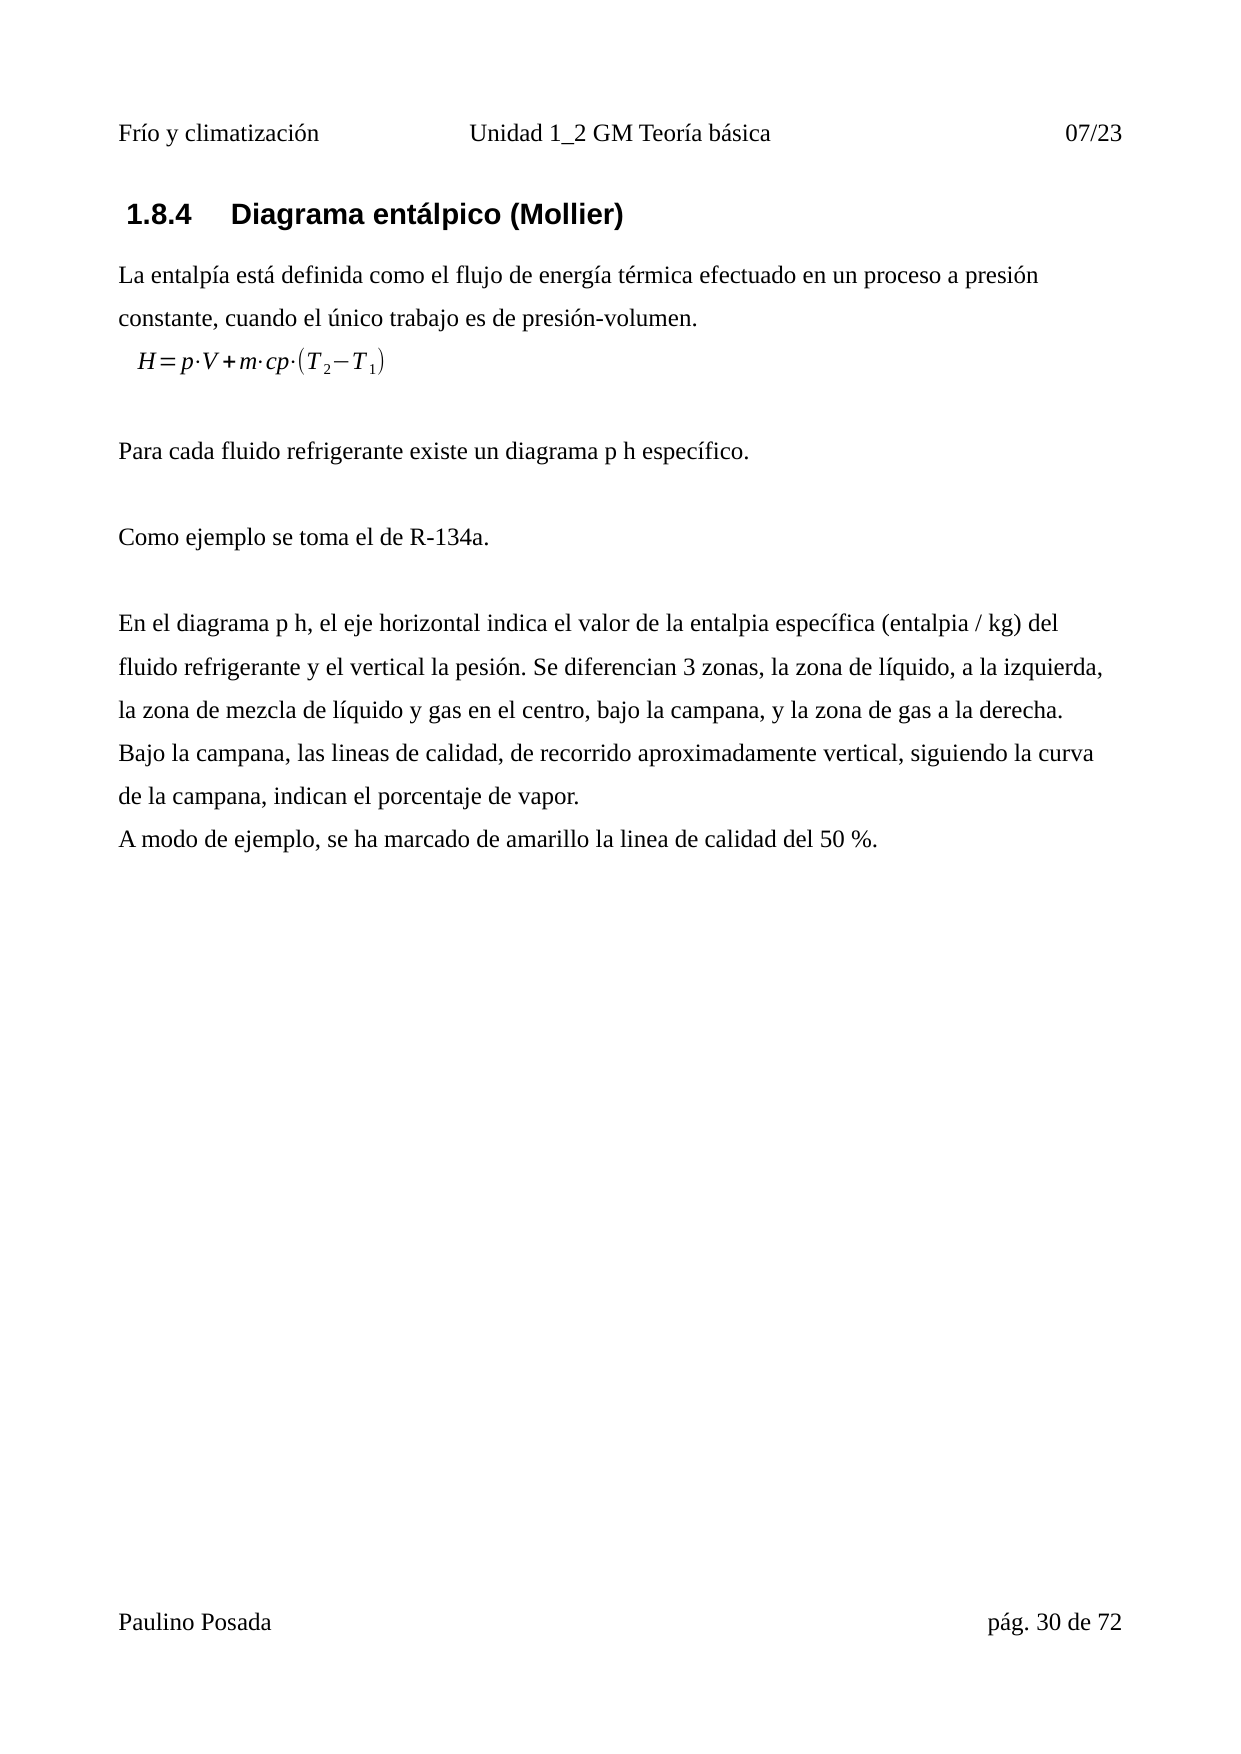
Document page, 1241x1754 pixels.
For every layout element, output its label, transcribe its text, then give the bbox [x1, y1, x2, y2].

text La entalpía está definida como el flujo de energía térmica efectuado en un proceso a presión constante, cuando el único trabajo es de presión-volumen. [118, 260, 1122, 332]
text A modo de ejemplo, se ha marcado de amarillo la linea de calidad del 50 %. [118, 824, 1122, 853]
text Como ejemplo se toma el de R-134a. [118, 522, 1122, 551]
text Para cada fluido refrigerante existe un diagrama p h específico. [118, 436, 1122, 465]
text En el diagrama p h, el eje horizontal indica el valor de la entalpia específica (entalpia / kg) del fluido refrigerante y el vertical la pesión. Se diferencian 3 zonas, la zona de líquido, a la izquierda, la zona de mezcla de líquido y gas en el centro, bajo la campana, y la zona de gas a la derecha. [118, 608, 1122, 723]
subtitle Diagrama entálpico (Mollier) [118, 197, 1122, 231]
text Bajo la campana, las lineas de calidad, de recorrido aproximadamente vertical, siguiendo la curva de la campana, indican el porcentaje de vapor. [118, 738, 1122, 810]
